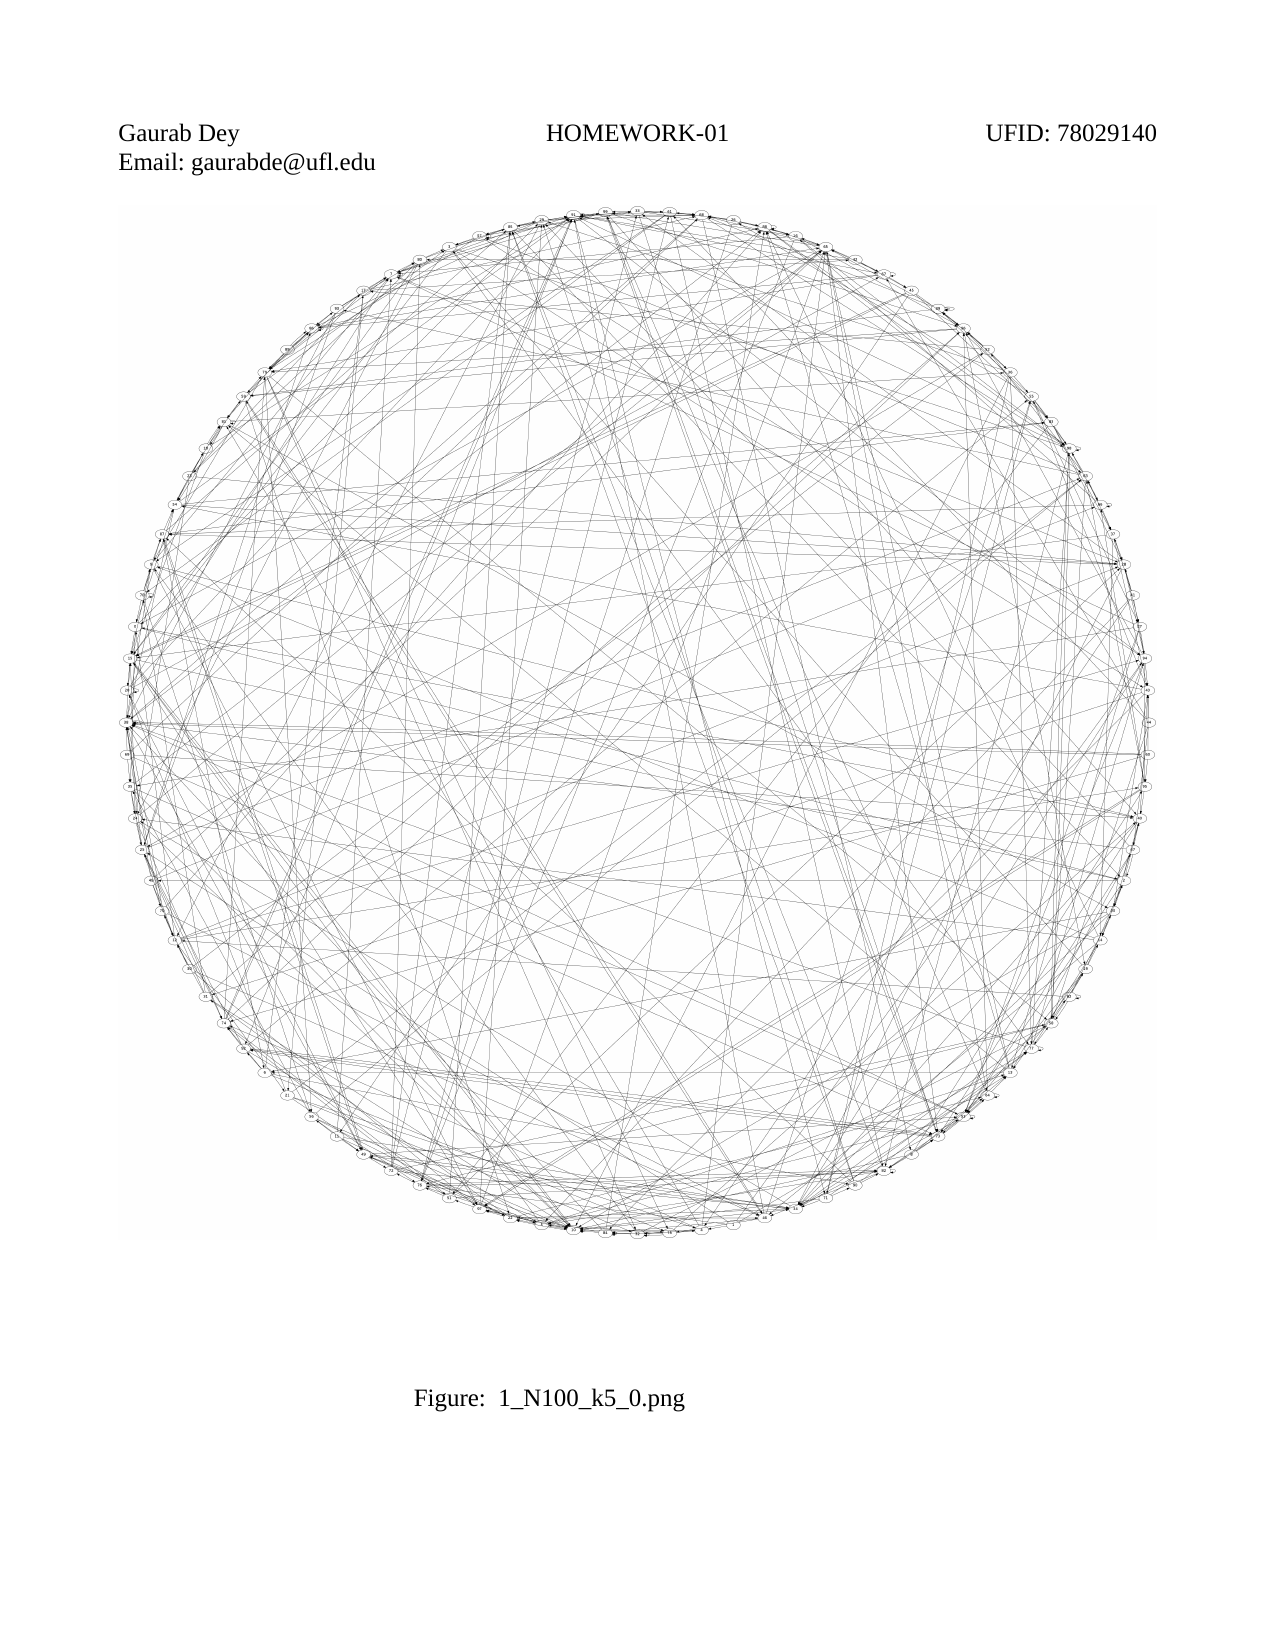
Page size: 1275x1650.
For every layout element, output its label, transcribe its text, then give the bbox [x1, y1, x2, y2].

text Figure: 1_N100_k5_0.png [118, 1383, 1157, 1412]
picture [118, 205, 1157, 1240]
